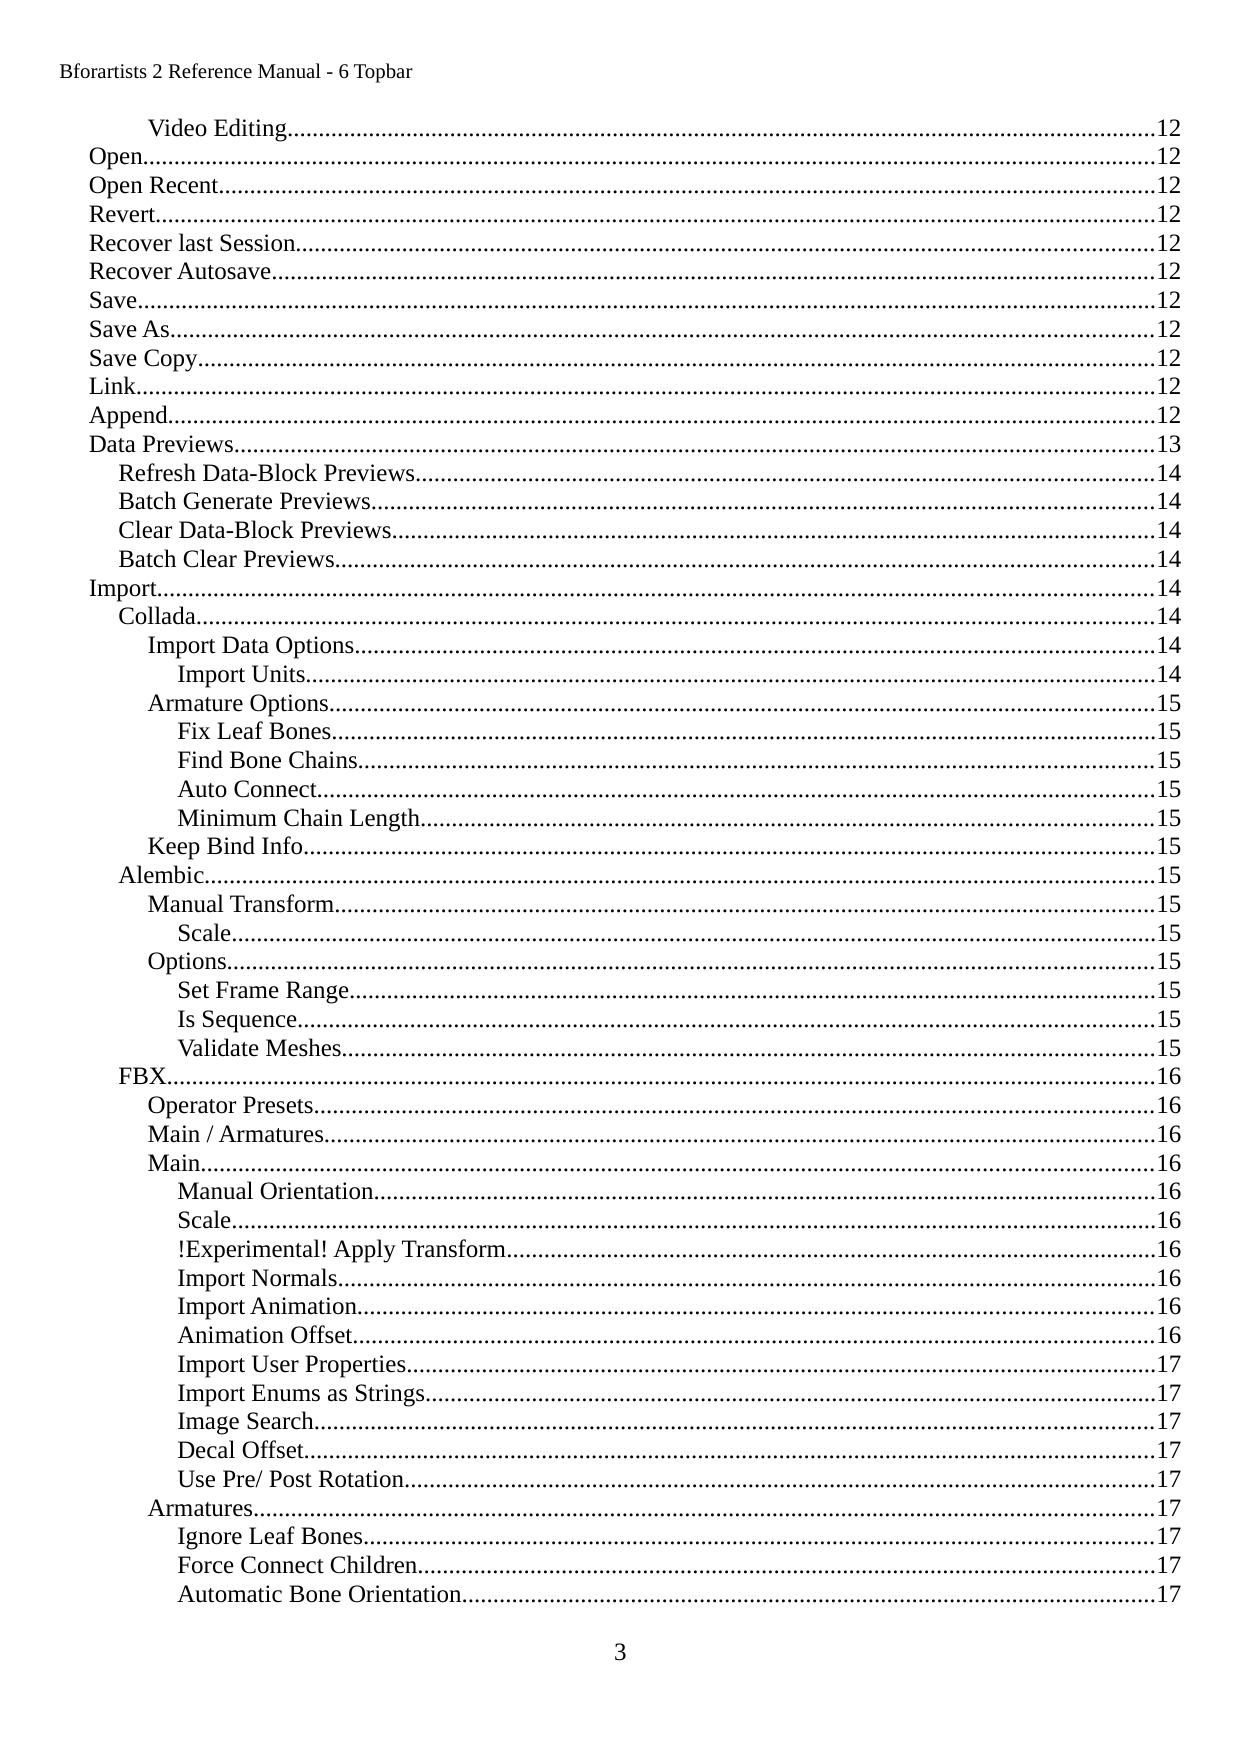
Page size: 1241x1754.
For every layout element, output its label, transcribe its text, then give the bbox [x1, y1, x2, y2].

text Armature Options 15 [147, 688, 1181, 716]
text Import Animation 16 [177, 1291, 1181, 1320]
text Import 14 [88, 573, 1181, 601]
text Link 12 [88, 371, 1181, 400]
text Find Bone Chains 15 [177, 745, 1181, 774]
text Animation Offset 16 [177, 1320, 1181, 1349]
text Automatic Bone Orientation 17 [177, 1579, 1181, 1608]
text Fix Leaf Bones 15 [177, 716, 1181, 745]
text Import Data Options 14 [147, 630, 1181, 659]
text Save 12 [88, 285, 1181, 314]
text Image Search 17 [177, 1406, 1181, 1435]
text Save Copy 12 [88, 343, 1181, 371]
text Manual Orientation 16 [177, 1176, 1181, 1205]
text Revert 12 [88, 199, 1181, 228]
text Minimum Chain Length 15 [177, 803, 1181, 831]
text Recover Autosave 12 [88, 256, 1181, 285]
text Open Recent 12 [88, 170, 1181, 199]
text Manual Transform 15 [147, 889, 1181, 918]
text Append 12 [88, 400, 1181, 429]
text Options 15 [147, 946, 1181, 975]
text Decal Offset 17 [177, 1435, 1181, 1464]
text Operator Presets 16 [147, 1090, 1181, 1119]
text Collada 14 [118, 601, 1181, 630]
text Ignore Leaf Bones 17 [177, 1521, 1181, 1550]
text Is Sequence 15 [177, 1004, 1181, 1033]
text Import Normals 16 [177, 1263, 1181, 1291]
text FBX 16 [118, 1061, 1181, 1090]
text Import User Properties 17 [177, 1349, 1181, 1378]
text Recover last Session 12 [88, 228, 1181, 256]
text Import Enums as Strings 17 [177, 1378, 1181, 1406]
text Use Pre/ Post Rotation 17 [177, 1464, 1181, 1493]
text Auto Connect 15 [177, 774, 1181, 803]
text Scale 15 [177, 918, 1181, 946]
text Main 16 [147, 1148, 1181, 1176]
text Batch Generate Previews 14 [118, 486, 1181, 515]
text Data Previews 13 [88, 429, 1181, 458]
text Main / Armatures 16 [147, 1119, 1181, 1148]
text Save As 12 [88, 314, 1181, 343]
text Import Units 14 [177, 659, 1181, 688]
text Video Editing 12 [147, 113, 1181, 141]
text Open 12 [88, 141, 1181, 170]
text Validate Meshes 15 [177, 1033, 1181, 1061]
text Scale 16 [177, 1205, 1181, 1234]
text Force Connect Children 17 [177, 1550, 1181, 1579]
text Refresh Data-Block Previews 14 [118, 458, 1181, 486]
text Set Frame Range 15 [177, 975, 1181, 1004]
text Batch Clear Previews 14 [118, 544, 1181, 573]
text Alembic 15 [118, 860, 1181, 889]
text Keep Bind Info 15 [147, 831, 1181, 860]
text Clear Data-Block Previews 14 [118, 515, 1181, 544]
text Armatures 17 [147, 1493, 1181, 1521]
text !Experimental! Apply Transform 16 [177, 1234, 1181, 1263]
